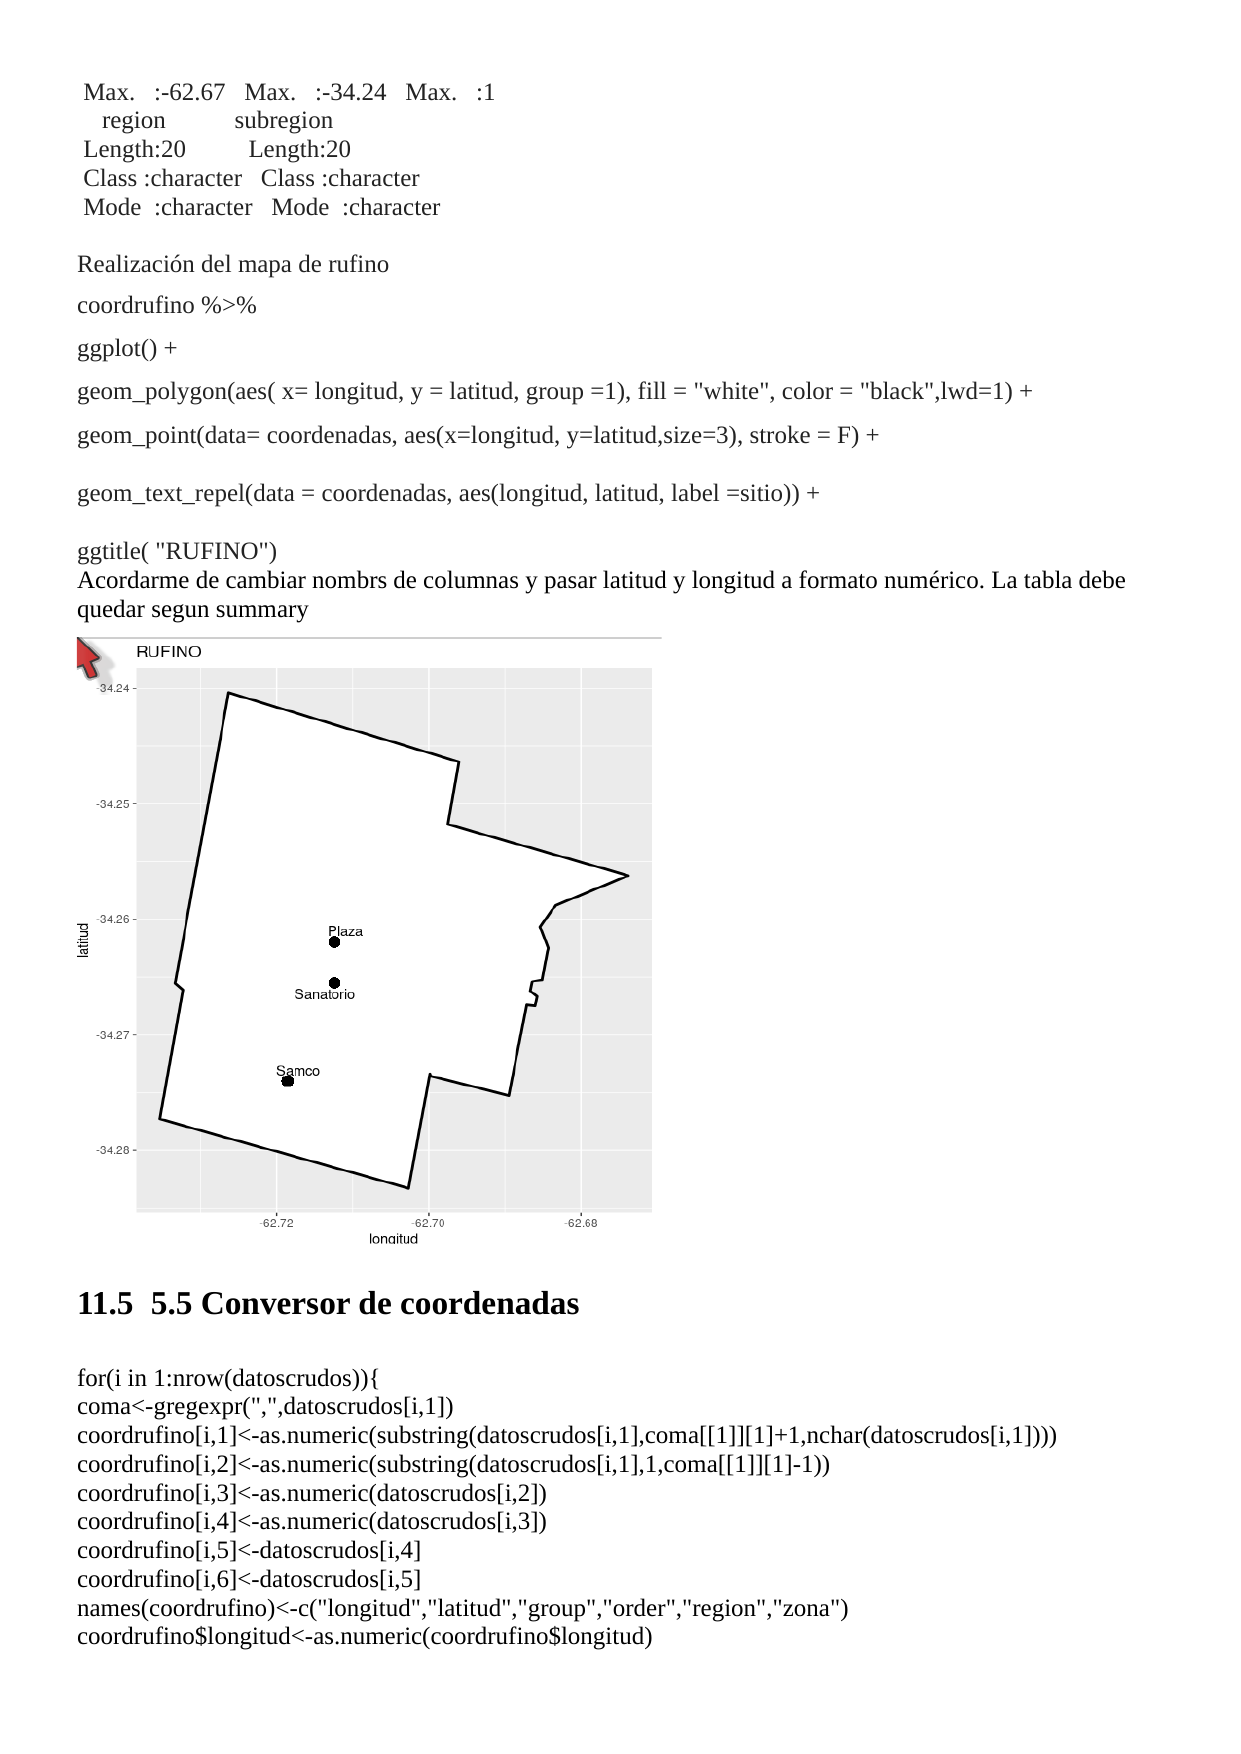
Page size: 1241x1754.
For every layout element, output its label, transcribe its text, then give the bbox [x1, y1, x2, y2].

text geom_polygon(aes( x= longitud, y = latitud, group =1), fill = "white", color = "black",lwd=1) + [77, 376, 1163, 405]
text Length:20 Length:20 [77, 134, 1163, 163]
subtitle 5.5 Conversor de coordenadas [77, 1283, 1163, 1322]
text coordrufino[i,3]<-as.numeric(datoscrudos[i,2]) [77, 1478, 1163, 1506]
text geom_text_repel(data = coordenadas, aes(longitud, latitud, label =sitio)) + [77, 478, 1163, 507]
text coordrufino[i,1]<-as.numeric(substring(datoscrudos[i,1],coma[[1]][1]+1,nchar(datoscrudos[i,1]))) [77, 1420, 1163, 1449]
text coma<-gregexpr(",",datoscrudos[i,1]) [77, 1391, 1163, 1420]
text coordrufino$longitud<-as.numeric(coordrufino$longitud) [77, 1621, 1163, 1650]
text ggplot() + [77, 333, 1163, 362]
text coordrufino[i,4]<-as.numeric(datoscrudos[i,3]) [77, 1506, 1163, 1535]
text Class :character Class :character [77, 163, 1163, 192]
text coordrufino[i,2]<-as.numeric(substring(datoscrudos[i,1],1,coma[[1]][1]-1)) [77, 1449, 1163, 1478]
text coordrufino[i,6]<-datoscrudos[i,5] [77, 1564, 1163, 1593]
text for(i in 1:nrow(datoscrudos)){ [77, 1363, 1163, 1391]
text Realización del mapa de rufino [77, 249, 1163, 278]
text Max. :-62.67 Max. :-34.24 Max. :1 [77, 77, 1163, 106]
text ggtitle( "RUFINO") Acordarme de cambiar nombrs de columnas y pasar latitud y longitud a formato numérico. La tabla debe quedar segun summary [77, 536, 1163, 622]
text coordrufino[i,5]<-datoscrudos[i,4] [77, 1535, 1163, 1564]
text Mode :character Mode :character [77, 192, 1163, 221]
picture [76, 637, 662, 1244]
text names(coordrufino)<-c("longitud","latitud","group","order","region","zona") [77, 1593, 1163, 1621]
text coordrufino %>% [77, 290, 1163, 318]
text region subregion [77, 106, 1163, 134]
text geom_point(data= coordenadas, aes(x=longitud, y=latitud,size=3), stroke = F) + [77, 420, 1163, 448]
